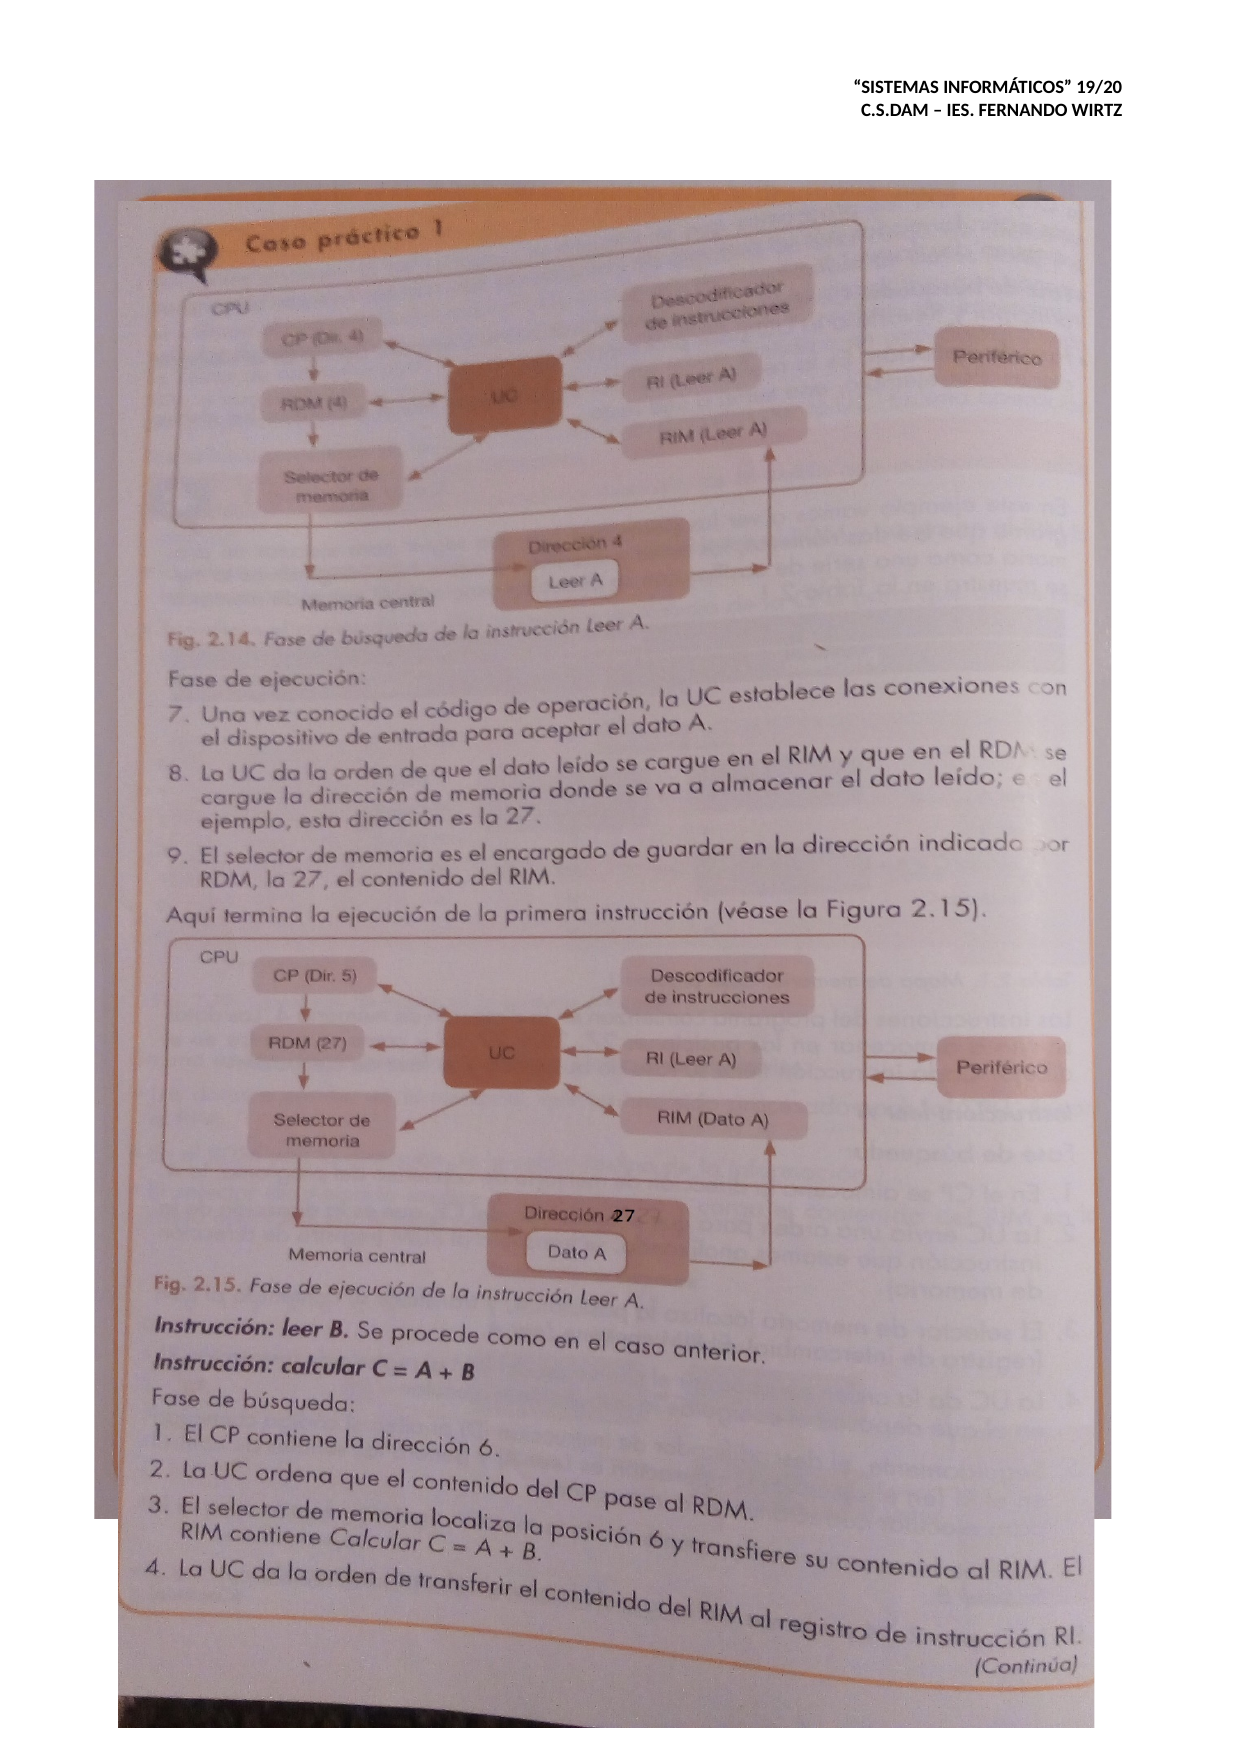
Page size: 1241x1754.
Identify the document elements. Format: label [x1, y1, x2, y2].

picture [94, 180, 1112, 1728]
